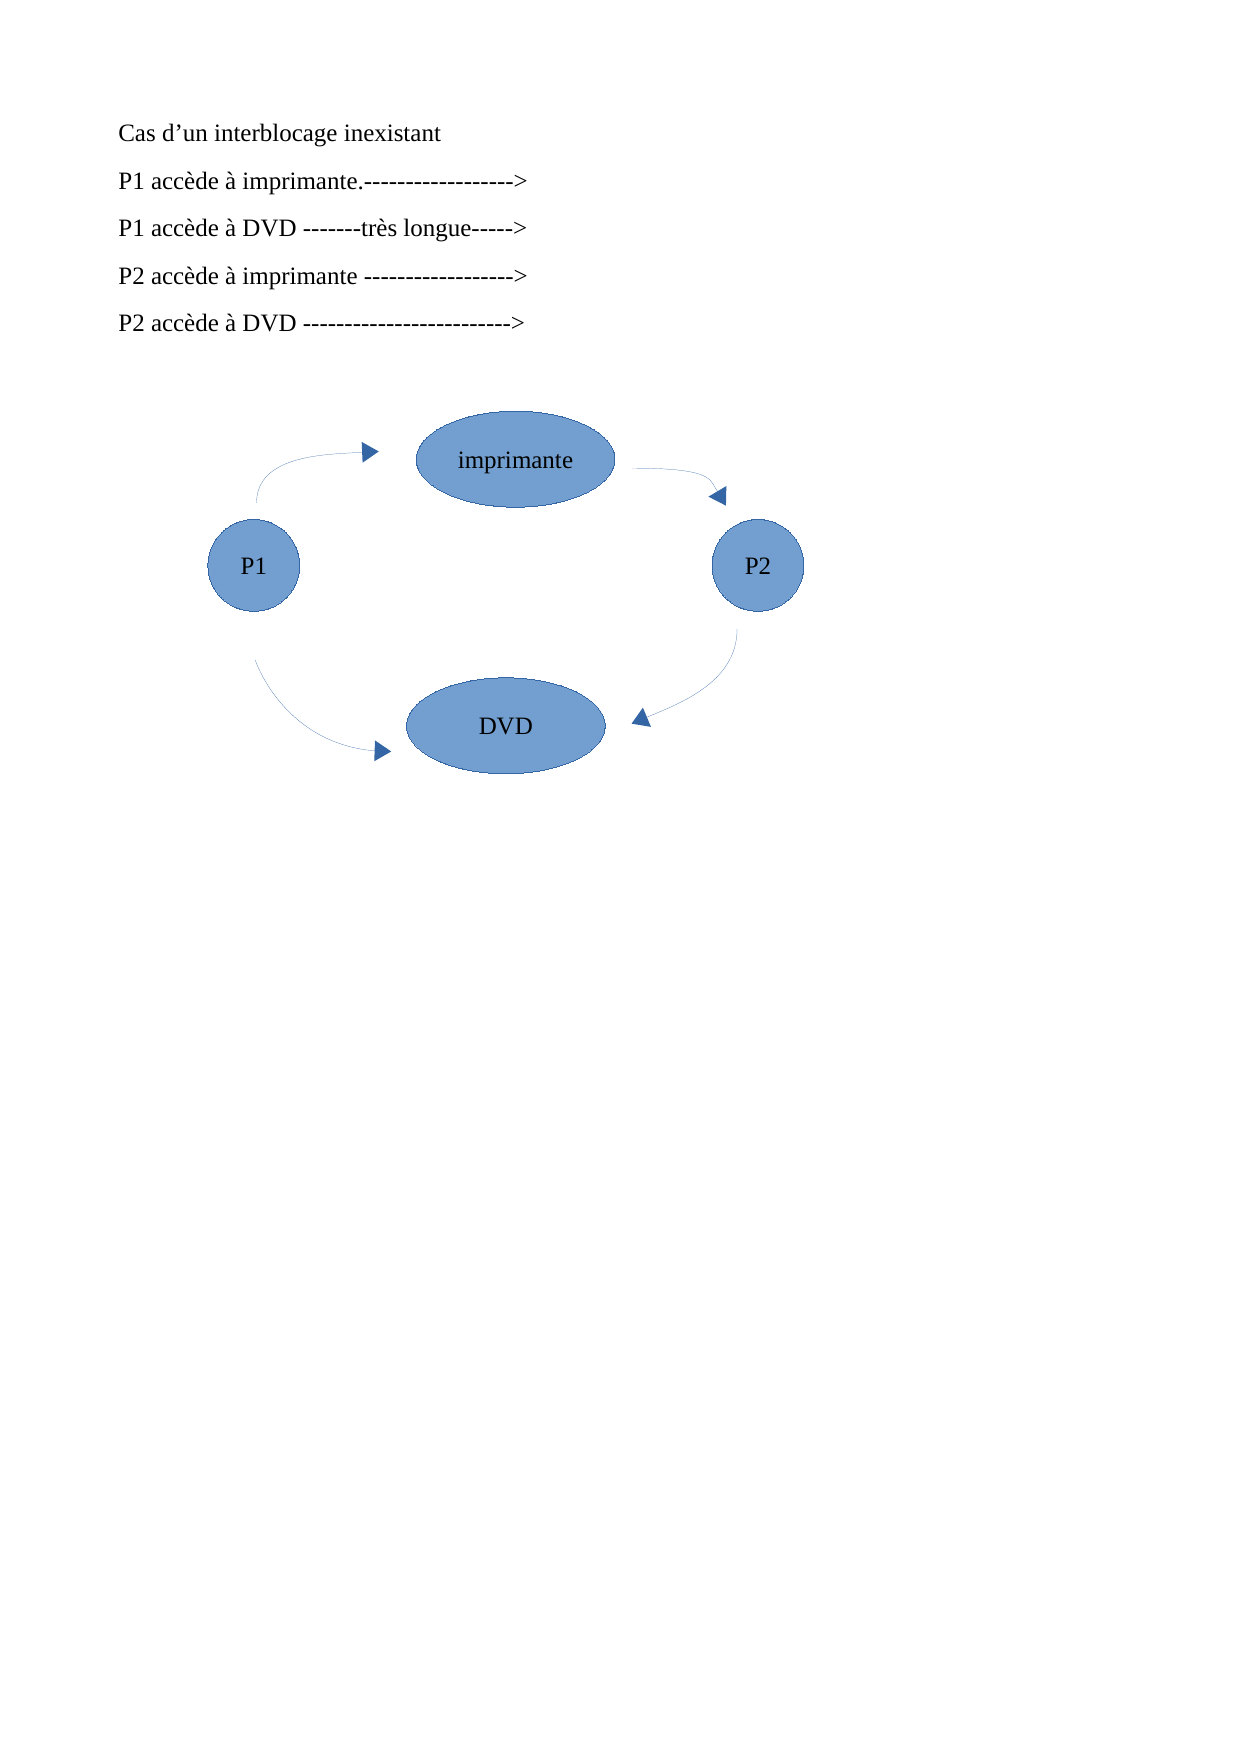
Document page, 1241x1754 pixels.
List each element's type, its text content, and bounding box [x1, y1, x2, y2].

text Cas d’un interblocage inexistant [118, 118, 1122, 147]
text P2 accède à DVD -------------------------> [118, 308, 1122, 337]
text P2 accède à imprimante ------------------> [118, 261, 1122, 290]
text P1 accède à DVD -------très longue-----> [118, 213, 1122, 242]
text P1 accède à imprimante.------------------> [118, 166, 1122, 194]
